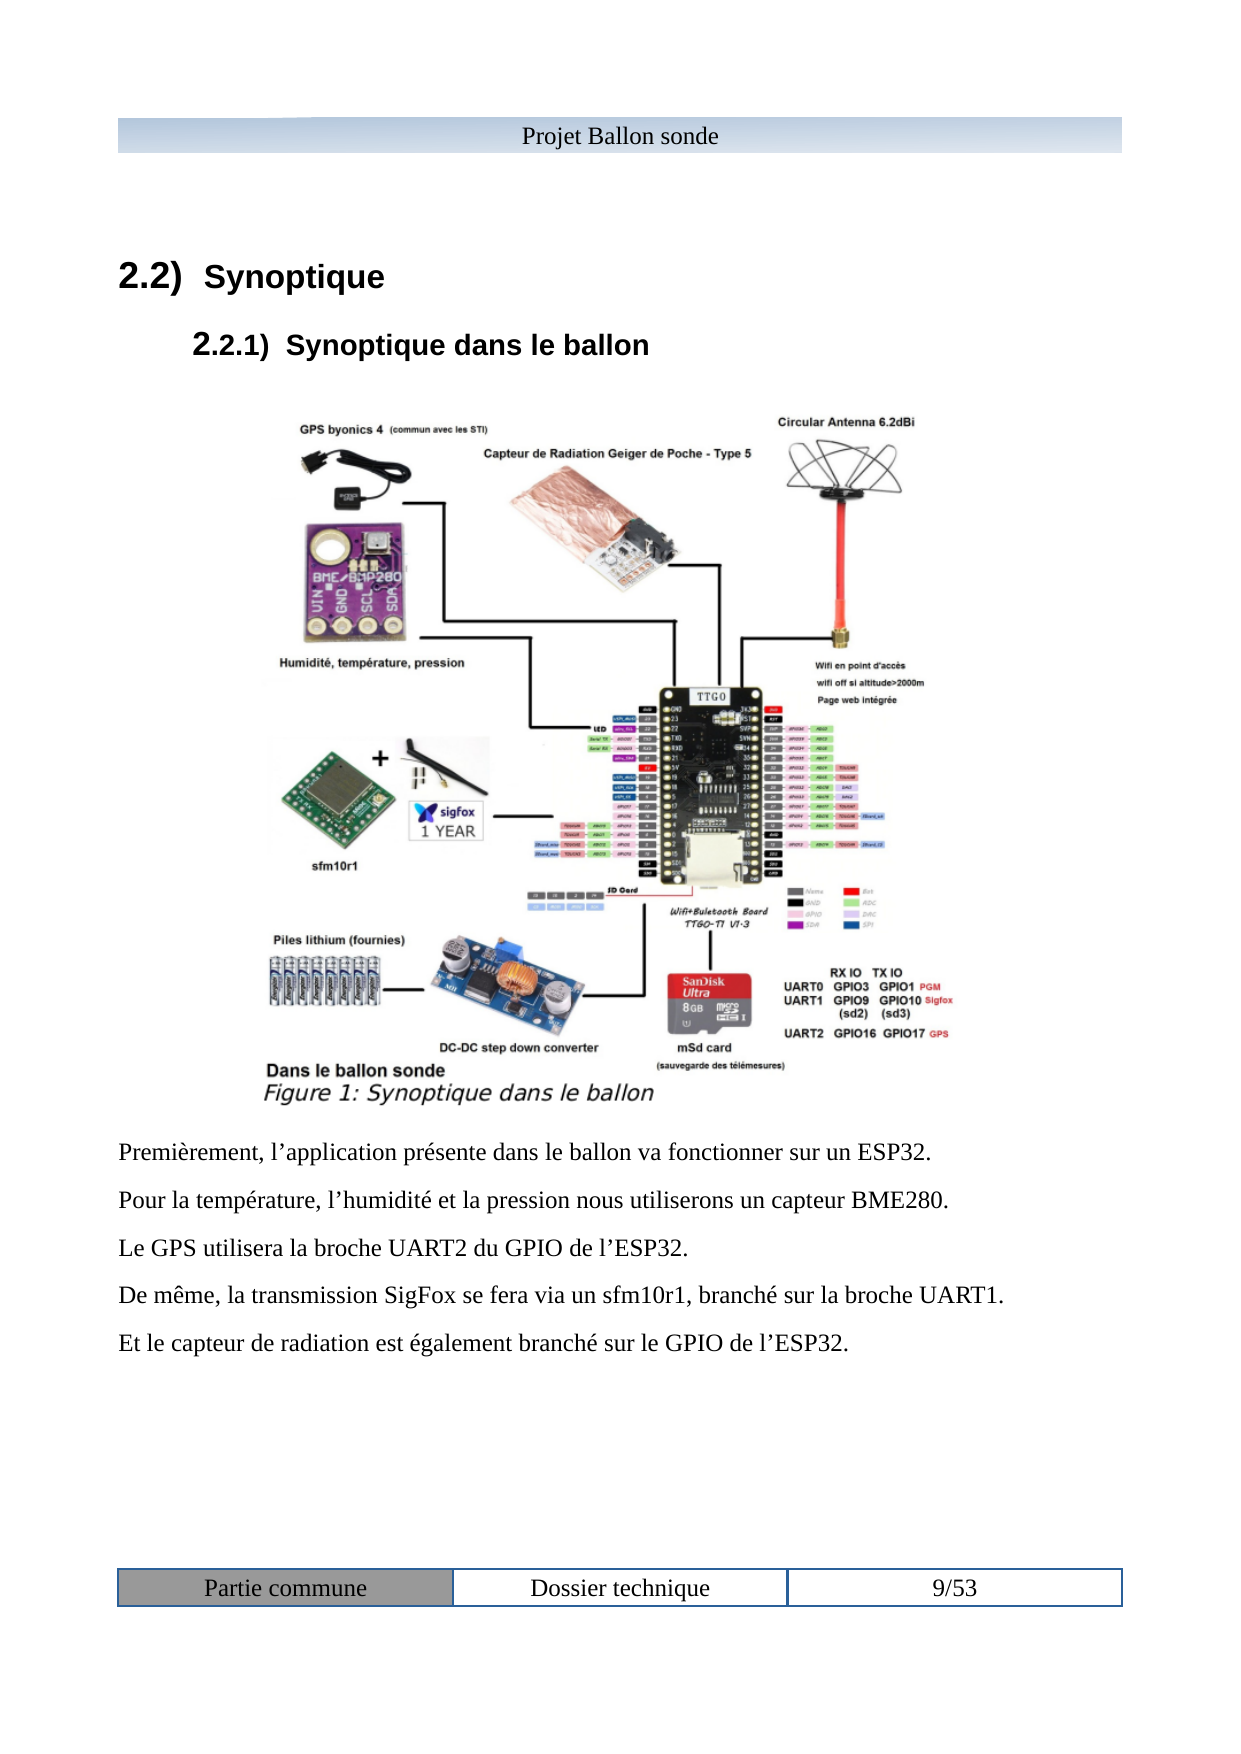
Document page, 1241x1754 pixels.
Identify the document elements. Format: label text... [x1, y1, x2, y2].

subtitle 2.2.1) Synoptique dans le ballon [118, 323, 1122, 362]
text De même, la transmission SigFox se fera via un sfm10r1, branché sur la broche UART1. [118, 1280, 1122, 1309]
text Premièrement, l’application présente dans le ballon va fonctionner sur un ESP32. [118, 1137, 1122, 1166]
text Et le capteur de radiation est également branché sur le GPIO de l’ESP32. [118, 1328, 1122, 1357]
picture [246, 403, 994, 1111]
text Le GPS utilisera la broche UART2 du GPIO de l’ESP32. [118, 1233, 1122, 1261]
subtitle 2.2) Synoptique [118, 253, 1122, 296]
text Pour la température, l’humidité et la pression nous utiliserons un capteur BME280. [118, 1185, 1122, 1214]
